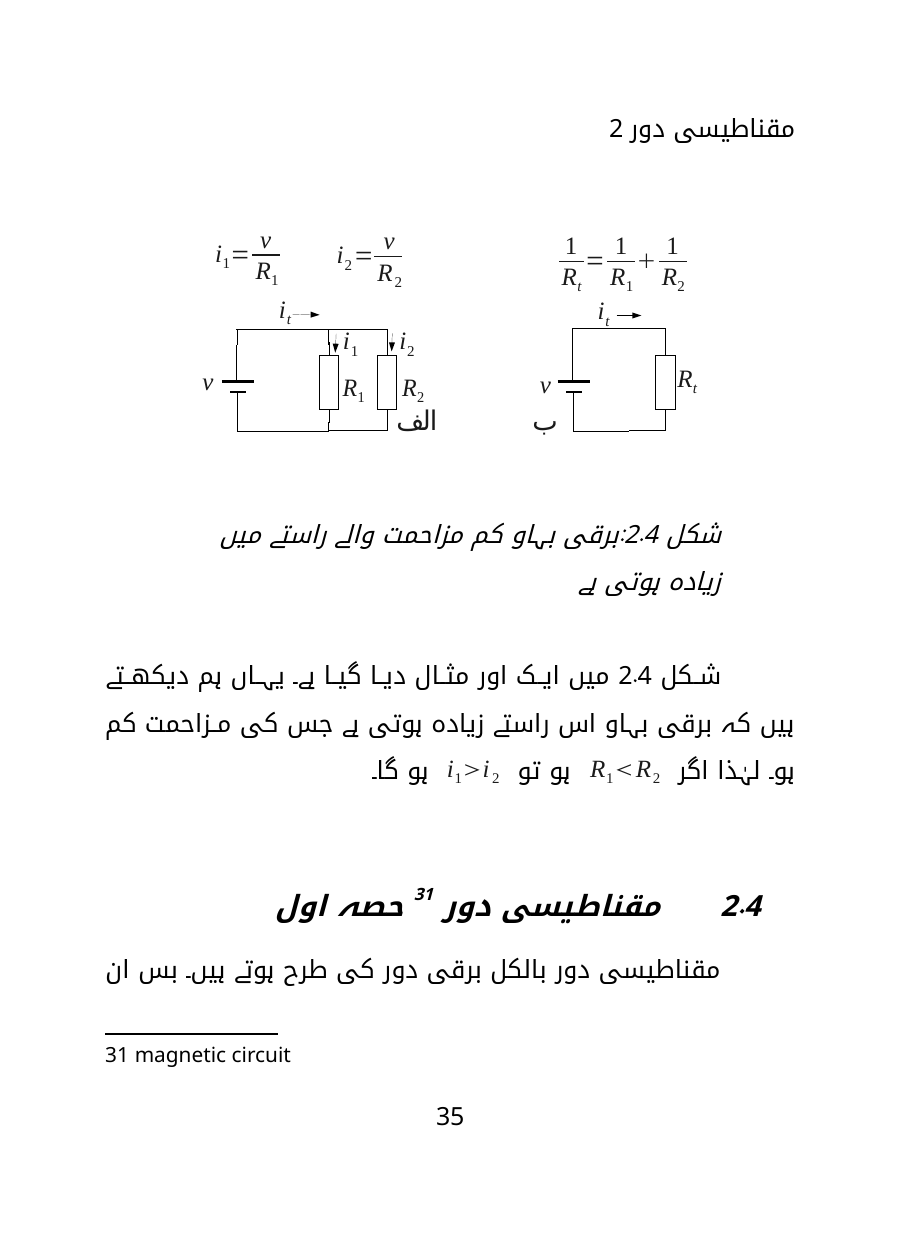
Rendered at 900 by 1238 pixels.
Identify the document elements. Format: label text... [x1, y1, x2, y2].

text شکل 2.4 میں ایک اور مثال دیا گیا ہے۔ یہاں ہم دیکھتے ہیں کہ برقی بہاو اس راستے زیادہ ہوتی ہے جس کی مزاحمت کم ہو۔ لہٰذا اگرہو توہو گا۔ [105, 652, 795, 795]
list magnetic circuit [105, 1040, 795, 1068]
text شکل 2.4:برقی بہاو کم مزاحمت والے راستے میں زیادہ ہوتی ہے [179, 195, 721, 606]
subtitle مقناطیسی دور حصہ اول [105, 879, 720, 934]
text مقناطیسی دور بالکل برقی دور کی طرح ہوتے ہیں۔ بس ان میں برقی دباؤ کی جگہ مقناطیسی دباؤ ، برقی رو کی جگہ مقناطیسی رو اور برقی مزاحمت کی جگی مقناطیسی مزاحمت ہوتا ہے۔ لہٰذا ہم بالکل ایک برقی دور کی طرح ایک مقناطیسی دور بنا سکتے ہیں۔ ایسا ہی ایک دور شکل 2.5 حصہ الف میں دکھایا گیا ہے۔ [105, 947, 795, 994]
